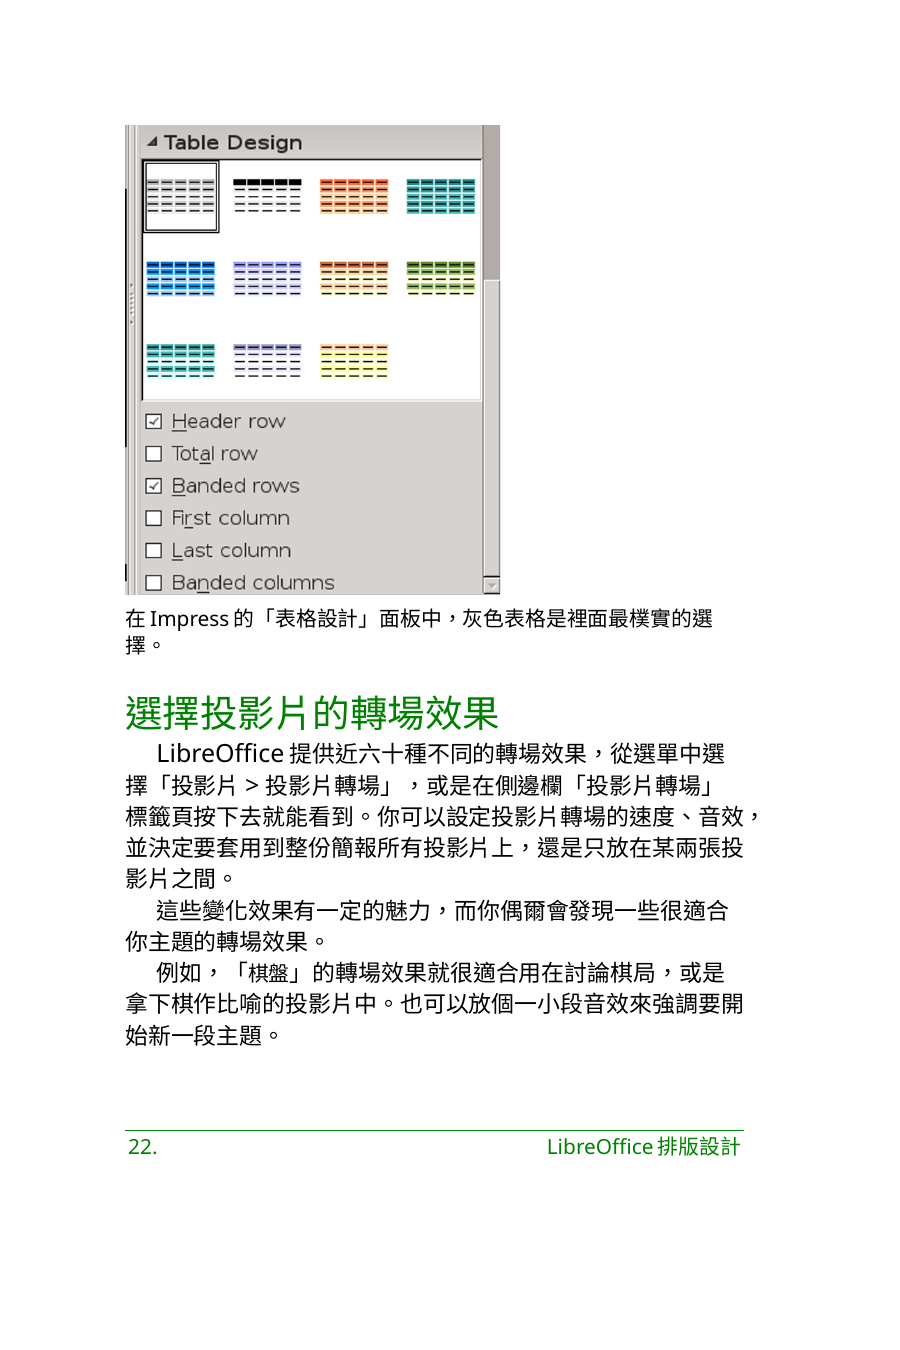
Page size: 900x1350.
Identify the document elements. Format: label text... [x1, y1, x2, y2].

text 例如，「棋盤」的轉場效果就很適合用在討論棋局，或是拿下棋作比喻的投影片中。也可以放個一小段音效來強調要開始新一段主題。 [125, 957, 744, 1050]
table_header [501, 125, 744, 594]
picture [125, 125, 501, 595]
subtitle 選擇投影片的轉場效果 [125, 684, 744, 738]
text LibreOffice提供近六十種不同的轉場效果，從選單中選擇「投影片 > 投影片轉場」，或是在側邊欄「投影片轉場」標籤頁按下去就能看到。你可以設定投影片轉場的速度、音效，並決定要套用到整份簡報所有投影片上，還是只放在某兩張投影片之間。 [125, 738, 744, 894]
table_cell 在Impress的「表格設計」面板中，灰色表格是裡面最樸實的選擇。 [125, 597, 744, 659]
text 這些變化效果有一定的魅力，而你偶爾會發現一些很適合你主題的轉場效果。 [125, 894, 744, 957]
